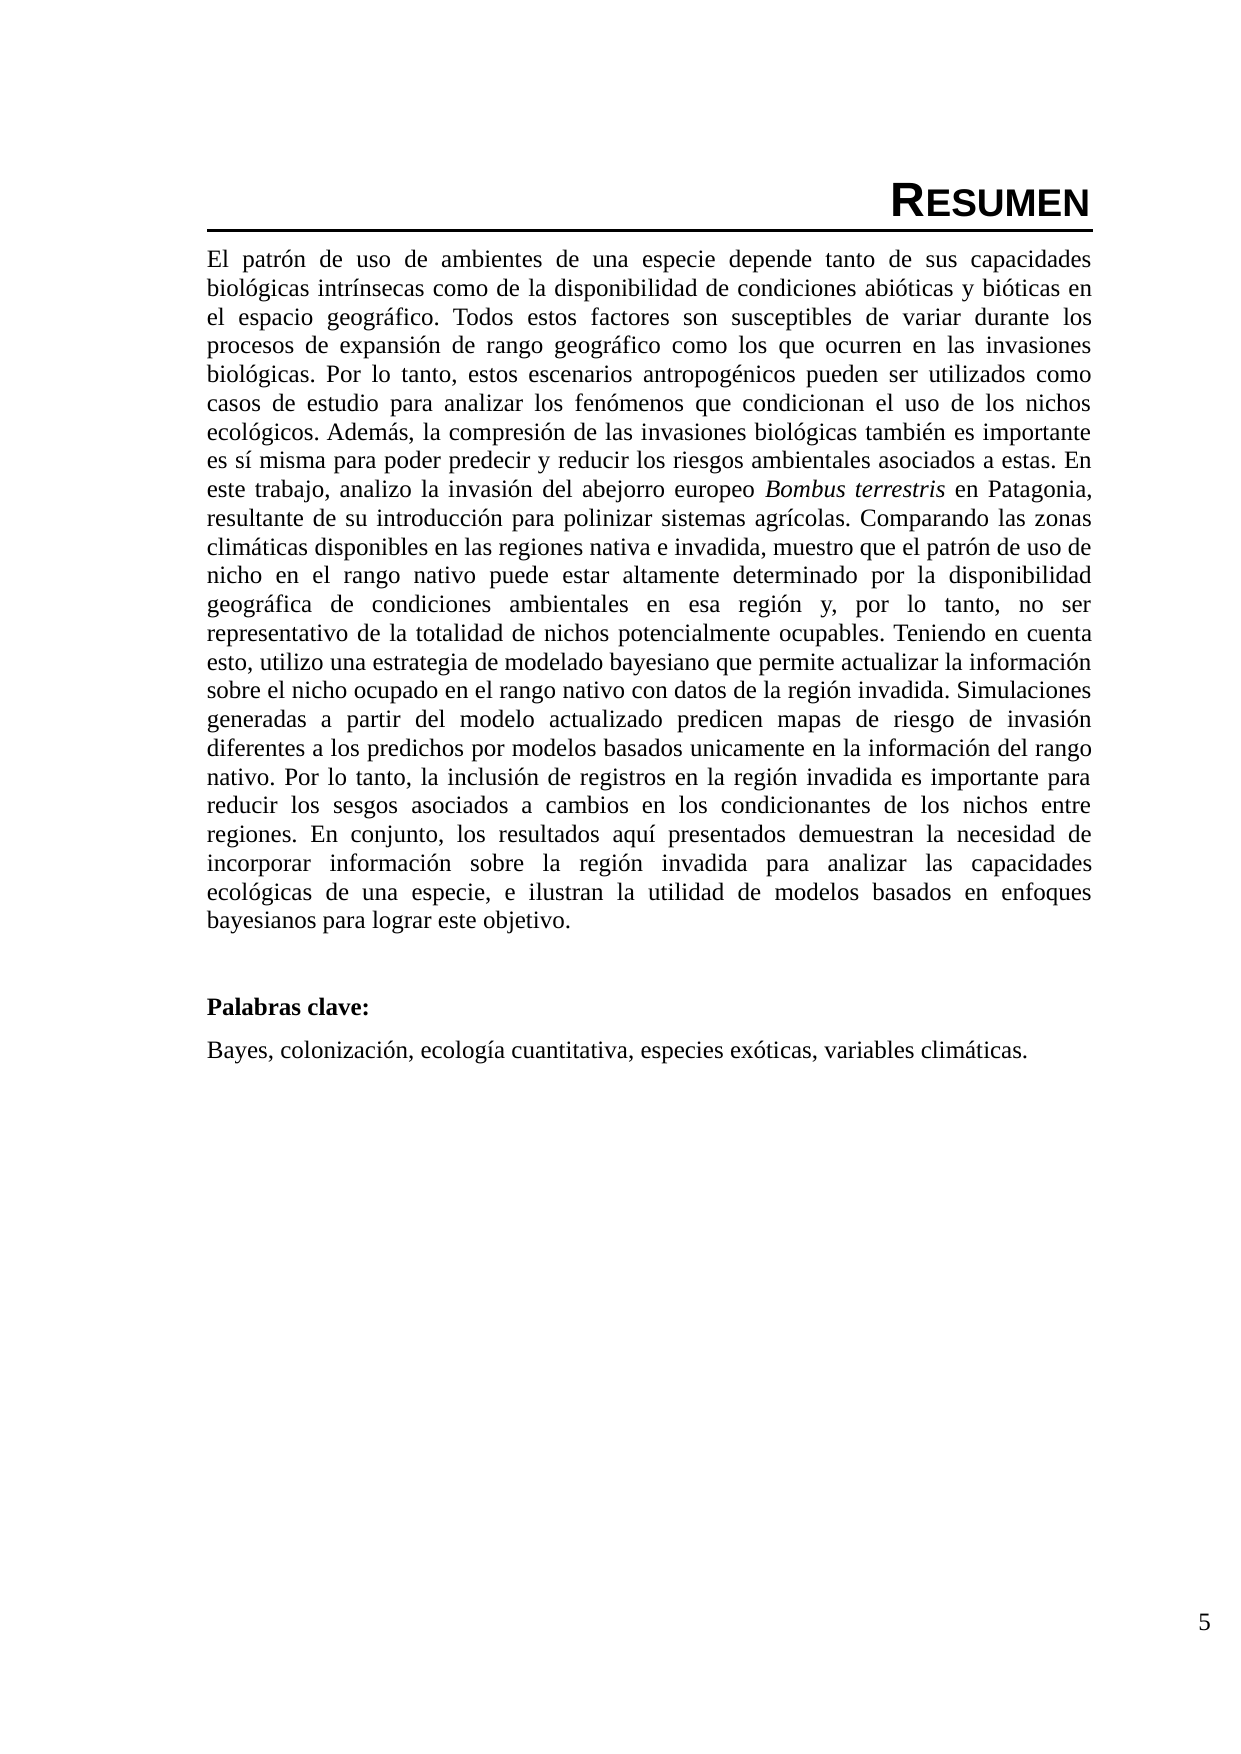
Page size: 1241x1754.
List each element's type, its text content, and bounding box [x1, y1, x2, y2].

text Palabras clave: [207, 992, 1093, 1021]
text Bayes, colonización, ecología cuantitativa, especies exóticas, variables climáticas. [207, 1035, 1093, 1064]
subtitle Resumen [207, 168, 1093, 229]
text El patrón de uso de ambientes de una especie depende tanto de sus capacidades biológicas intrínsecas como de la disponibilidad de condiciones abióticas y bióticas en el espacio geográfico. Todos estos factores son susceptibles de variar durante los procesos de expansión de rango geográfico como los que ocurren en las invasiones biológicas. Por lo tanto, estos escenarios antropogénicos pueden ser utilizados como casos de estudio para analizar los fenómenos que condicionan el uso de los nichos ecológicos. Además, la compresión de las invasiones biológicas también es importante es sí misma para poder predecir y reducir los riesgos ambientales asociados a estas. En este trabajo, analizo la invasión del abejorro europeo Bombus terrestris en Patagonia, resultante de su introducción para polinizar sistemas agrícolas. Comparando las zonas climáticas disponibles en las regiones nativa e invadida, muestro que el patrón de uso de nicho en el rango nativo puede estar altamente determinado por la disponibilidad geográfica de condiciones ambientales en esa región y, por lo tanto, no ser representativo de la totalidad de nichos potencialmente ocupables. Teniendo en cuenta esto, utilizo una estrategia de modelado bayesiano que permite actualizar la información sobre el nicho ocupado en el rango nativo con datos de la región invadida. Simulaciones generadas a partir del modelo actualizado predicen mapas de riesgo de invasión diferentes a los predichos por modelos basados unicamente en la información del rango nativo. Por lo tanto, la inclusión de registros en la región invadida es importante para reducir los sesgos asociados a cambios en los condicionantes de los nichos entre regiones. En conjunto, los resultados aquí presentados demuestran la necesidad de incorporar información sobre la región invadida para analizar las capacidades ecológicas de una especie, e ilustran la utilidad de modelos basados en enfoques bayesianos para lograr este objetivo. [207, 244, 1093, 934]
